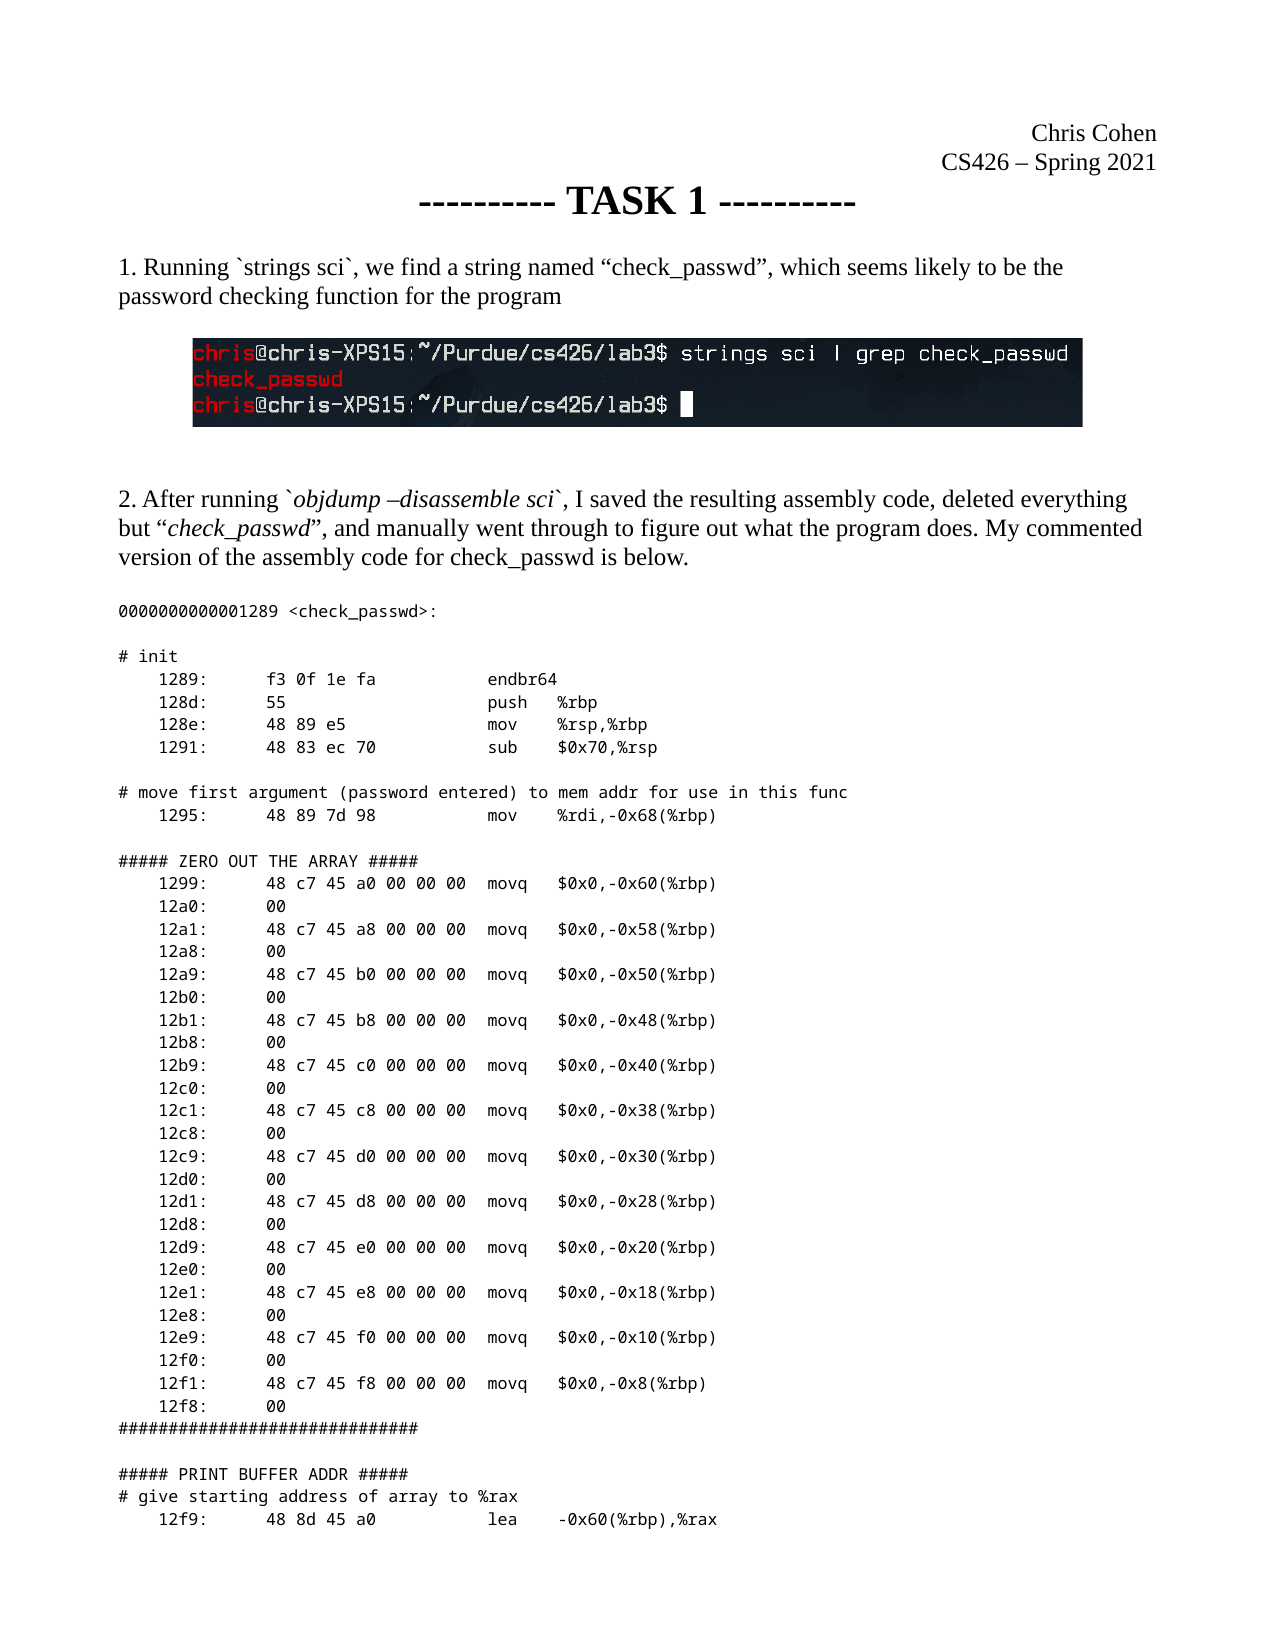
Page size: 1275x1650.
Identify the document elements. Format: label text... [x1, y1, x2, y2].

text 1299: 48 c7 45 a0 00 00 00 movq $0x0,-0x60(%rbp) [118, 872, 1157, 894]
text # move first argument (password entered) to mem addr for use in this func [118, 781, 1157, 804]
text 1291: 48 83 ec 70 sub $0x70,%rsp [118, 736, 1157, 758]
text 12c1: 48 c7 45 c8 00 00 00 movq $0x0,-0x38(%rbp) [118, 1099, 1157, 1122]
text 12c8: 00 [118, 1122, 1157, 1144]
text 12e9: 48 c7 45 f0 00 00 00 movq $0x0,-0x10(%rbp) [118, 1326, 1157, 1349]
text 12a8: 00 [118, 940, 1157, 963]
text 12e0: 00 [118, 1258, 1157, 1281]
text 1289: f3 0f 1e fa endbr64 [118, 667, 1157, 690]
text ---------- TASK 1 ---------- [118, 176, 1157, 223]
text Chris Cohen [118, 118, 1157, 147]
text 12e8: 00 [118, 1303, 1157, 1326]
text 128e: 48 89 e5 mov %rsp,%rbp [118, 713, 1157, 736]
text ##### ZERO OUT THE ARRAY ##### [118, 849, 1157, 872]
text 12a0: 00 [118, 894, 1157, 917]
text CS426 – Spring 2021 [118, 147, 1157, 176]
text 12f1: 48 c7 45 f8 00 00 00 movq $0x0,-0x8(%rbp) [118, 1371, 1157, 1394]
text 12a9: 48 c7 45 b0 00 00 00 movq $0x0,-0x50(%rbp) [118, 963, 1157, 985]
text 12b1: 48 c7 45 b8 00 00 00 movq $0x0,-0x48(%rbp) [118, 1008, 1157, 1031]
text 12f0: 00 [118, 1349, 1157, 1371]
text ##### PRINT BUFFER ADDR ##### [118, 1462, 1157, 1485]
text 1295: 48 89 7d 98 mov %rdi,-0x68(%rbp) [118, 804, 1157, 826]
text 12a1: 48 c7 45 a8 00 00 00 movq $0x0,-0x58(%rbp) [118, 917, 1157, 940]
text 12e1: 48 c7 45 e8 00 00 00 movq $0x0,-0x18(%rbp) [118, 1281, 1157, 1303]
text 0000000000001289 <check_passwd>: [118, 599, 1157, 622]
text # init [118, 645, 1157, 667]
text 12f9: 48 8d 45 a0 lea -0x60(%rbp),%rax [118, 1508, 1157, 1530]
text 12d1: 48 c7 45 d8 00 00 00 movq $0x0,-0x28(%rbp) [118, 1190, 1157, 1212]
text 12c9: 48 c7 45 d0 00 00 00 movq $0x0,-0x30(%rbp) [118, 1144, 1157, 1167]
text 128d: 55 push %rbp [118, 690, 1157, 713]
text 12f8: 00 [118, 1394, 1157, 1417]
text 12d0: 00 [118, 1167, 1157, 1190]
text 12d8: 00 [118, 1212, 1157, 1235]
text # give starting address of array to %rax [118, 1485, 1157, 1508]
text 12b0: 00 [118, 985, 1157, 1008]
text 12d9: 48 c7 45 e0 00 00 00 movq $0x0,-0x20(%rbp) [118, 1235, 1157, 1258]
text 12c0: 00 [118, 1076, 1157, 1099]
picture [192, 338, 1083, 427]
text 2. After running `objdump –disassemble sci`, I saved the resulting assembly code, deleted everything but “check_passwd”, and manually went through to figure out what the program does. My commented version of the assembly code for check_passwd is below. [118, 484, 1157, 571]
text 12b8: 00 [118, 1031, 1157, 1053]
text ############################## [118, 1417, 1157, 1439]
text 1. Running `strings sci`, we find a string named “check_passwd”, which seems likely to be the password checking function for the program [118, 252, 1157, 310]
text 12b9: 48 c7 45 c0 00 00 00 movq $0x0,-0x40(%rbp) [118, 1053, 1157, 1076]
